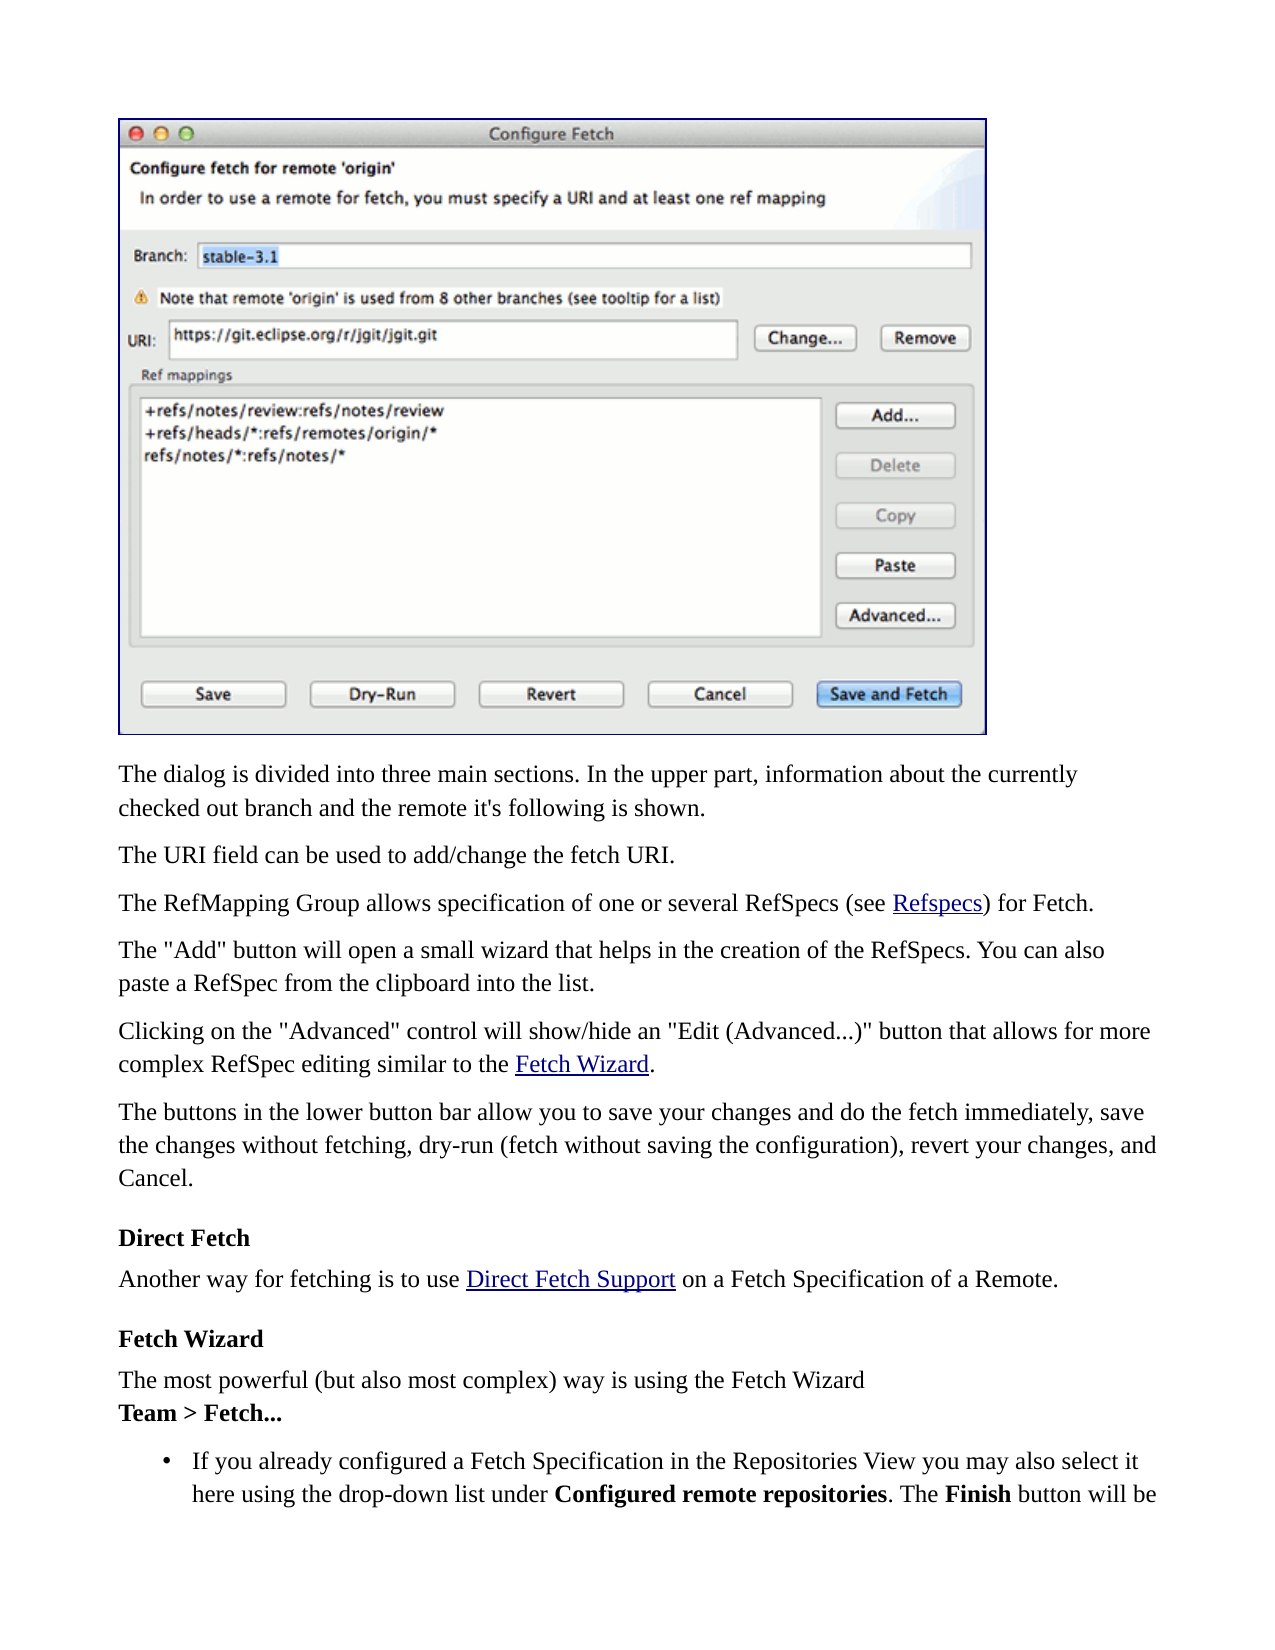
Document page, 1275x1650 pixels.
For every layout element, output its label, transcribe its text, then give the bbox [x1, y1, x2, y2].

text The dialog is divided into three main sections. In the upper part, information about the currently checked out branch and the remote it's following is shown. [118, 759, 1157, 821]
subtitle Fetch Wizard [118, 1324, 1157, 1353]
text The buttons in the lower button bar allow you to save your changes and do the fetch immediately, save the changes without fetching, dry-run (fetch without saving the configuration), revert your changes, and Cancel. [118, 1097, 1157, 1191]
list If you already configured a Fetch Specification in the Repositories View you may also select it here using the drop-down list under Configured remote repositories. The Finish button will be [162, 1446, 1157, 1508]
text The URI field can be used to add/change the fetch URI. [118, 840, 1157, 869]
text Another way for fetching is to use Direct Fetch Support on a Fetch Specification of a Remote. [118, 1264, 1157, 1293]
text The "Add" button will open a small wizard that helps in the creation of the RefSpecs. You can also paste a RefSpec from the clipboard into the list. [118, 935, 1157, 997]
text Clicking on the "Advanced" control will show/hide an "Edit (Advanced...)" button that allows for more complex RefSpec editing similar to the Fetch Wizard. [118, 1016, 1157, 1078]
subtitle Direct Fetch [118, 1223, 1157, 1252]
text The most powerful (but also most complex) way is using the Fetch Wizard Team > Fetch... [118, 1365, 1157, 1427]
picture [120, 120, 985, 734]
text The RefMapping Group allows specification of one or several RefSpecs (see Refspecs) for Fetch. [118, 888, 1157, 917]
